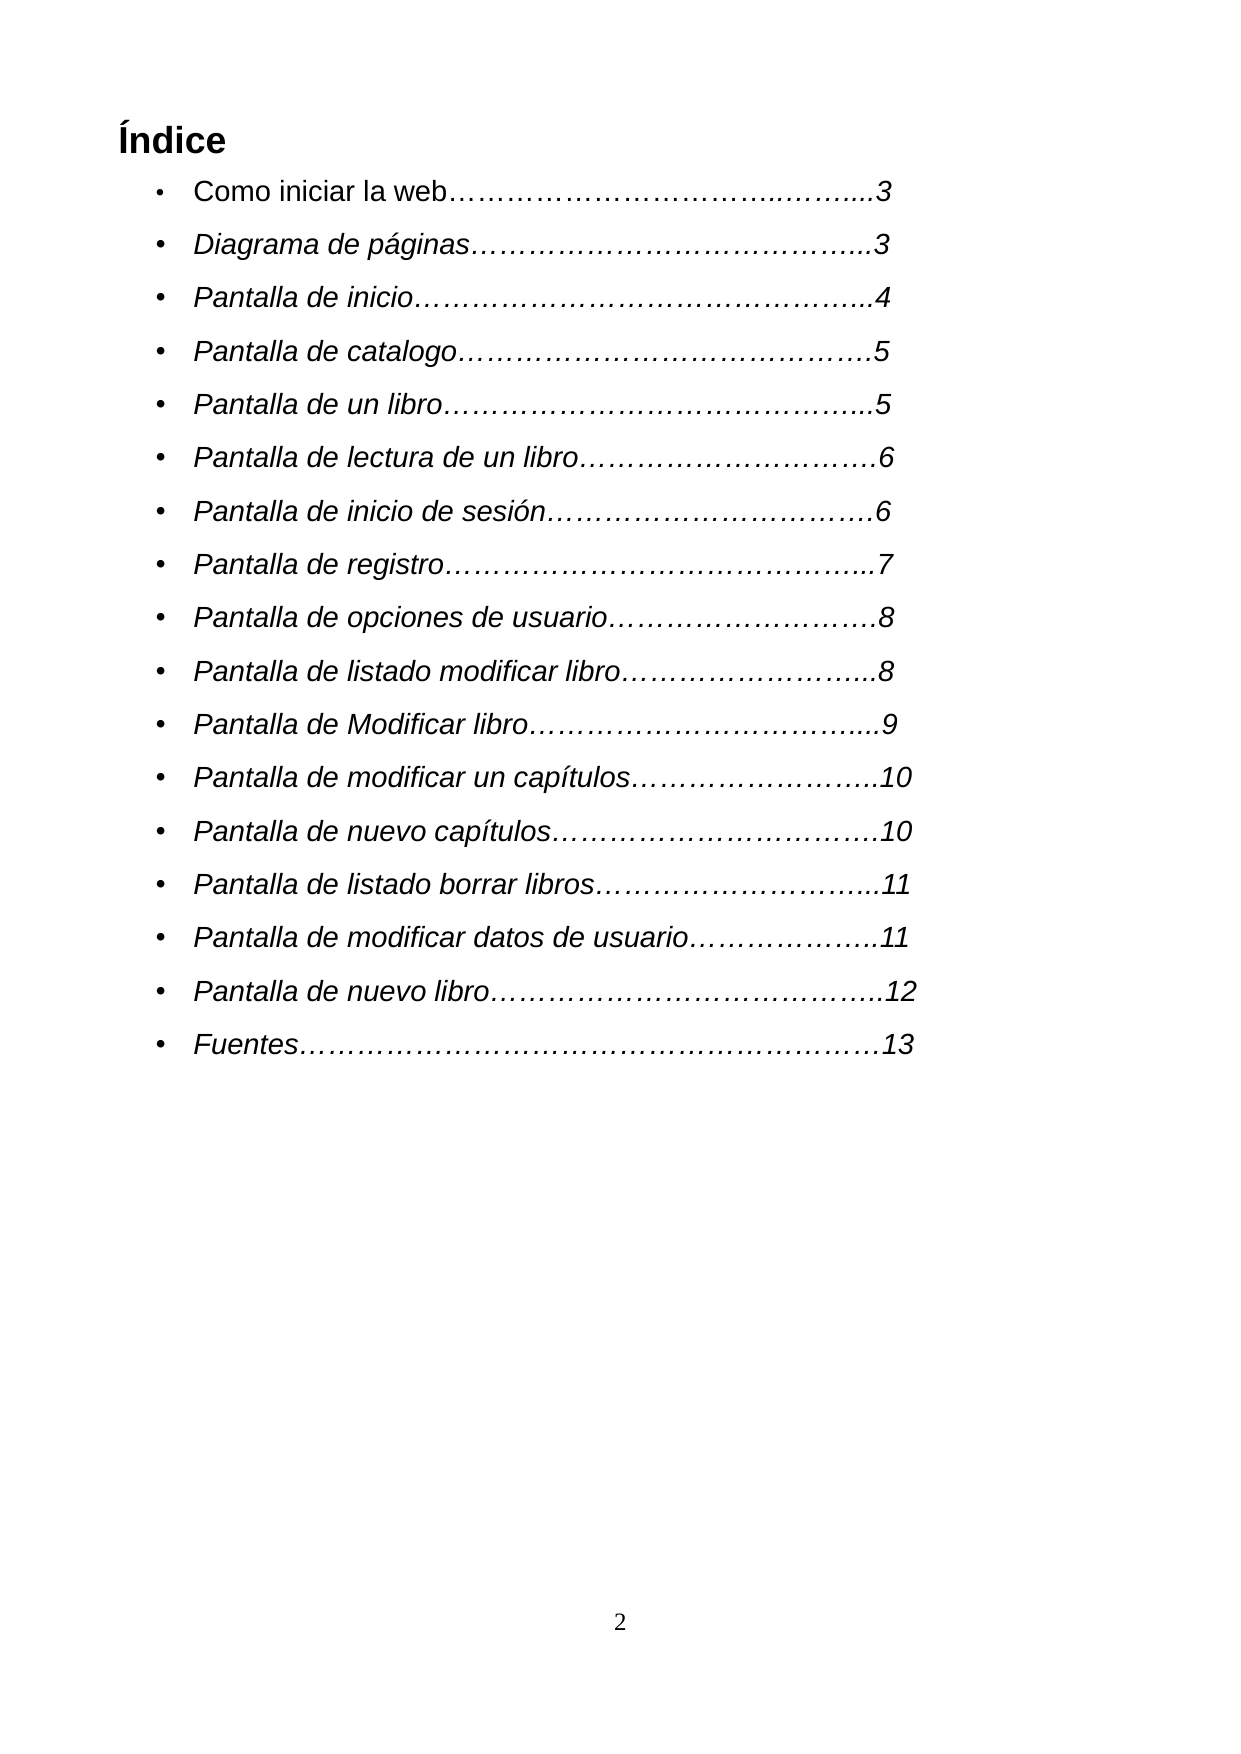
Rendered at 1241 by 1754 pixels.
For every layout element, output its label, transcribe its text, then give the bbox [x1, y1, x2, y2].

subtitle Pantalla de registro……………………………………...7 [156, 547, 1122, 581]
subtitle Pantalla de catalogo…………………………………….5 [156, 333, 1122, 367]
subtitle Pantalla de inicio de sesión…………………………….6 [156, 493, 1122, 527]
subtitle Pantalla de modificar datos de usuario………………..11 [156, 920, 1122, 954]
subtitle Pantalla de inicio………………………………………...4 [156, 280, 1122, 314]
subtitle Pantalla de listado borrar libros………………………...11 [156, 867, 1122, 901]
subtitle Pantalla de lectura de un libro………………………….6 [156, 440, 1122, 474]
subtitle Diagrama de páginas…………………………………...3 [156, 227, 1122, 261]
subtitle Fuentes……………………………………………………13 [156, 1027, 1122, 1061]
subtitle Como iniciar la web……………………………..……....3 [156, 174, 1122, 207]
subtitle Pantalla de listado modificar libro……………………...8 [156, 653, 1122, 687]
subtitle Pantalla de nuevo capítulos…………………………….10 [156, 813, 1122, 847]
subtitle Pantalla de nuevo libro…………………………………..12 [156, 973, 1122, 1007]
subtitle Pantalla de modificar un capítulos……………………..10 [156, 760, 1122, 794]
subtitle Pantalla de Modificar libro……………………………....9 [156, 707, 1122, 741]
subtitle Pantalla de un libro……………………………………...5 [156, 387, 1122, 421]
subtitle Pantalla de opciones de usuario……………………….8 [156, 600, 1122, 634]
subtitle Índice [118, 118, 1122, 161]
